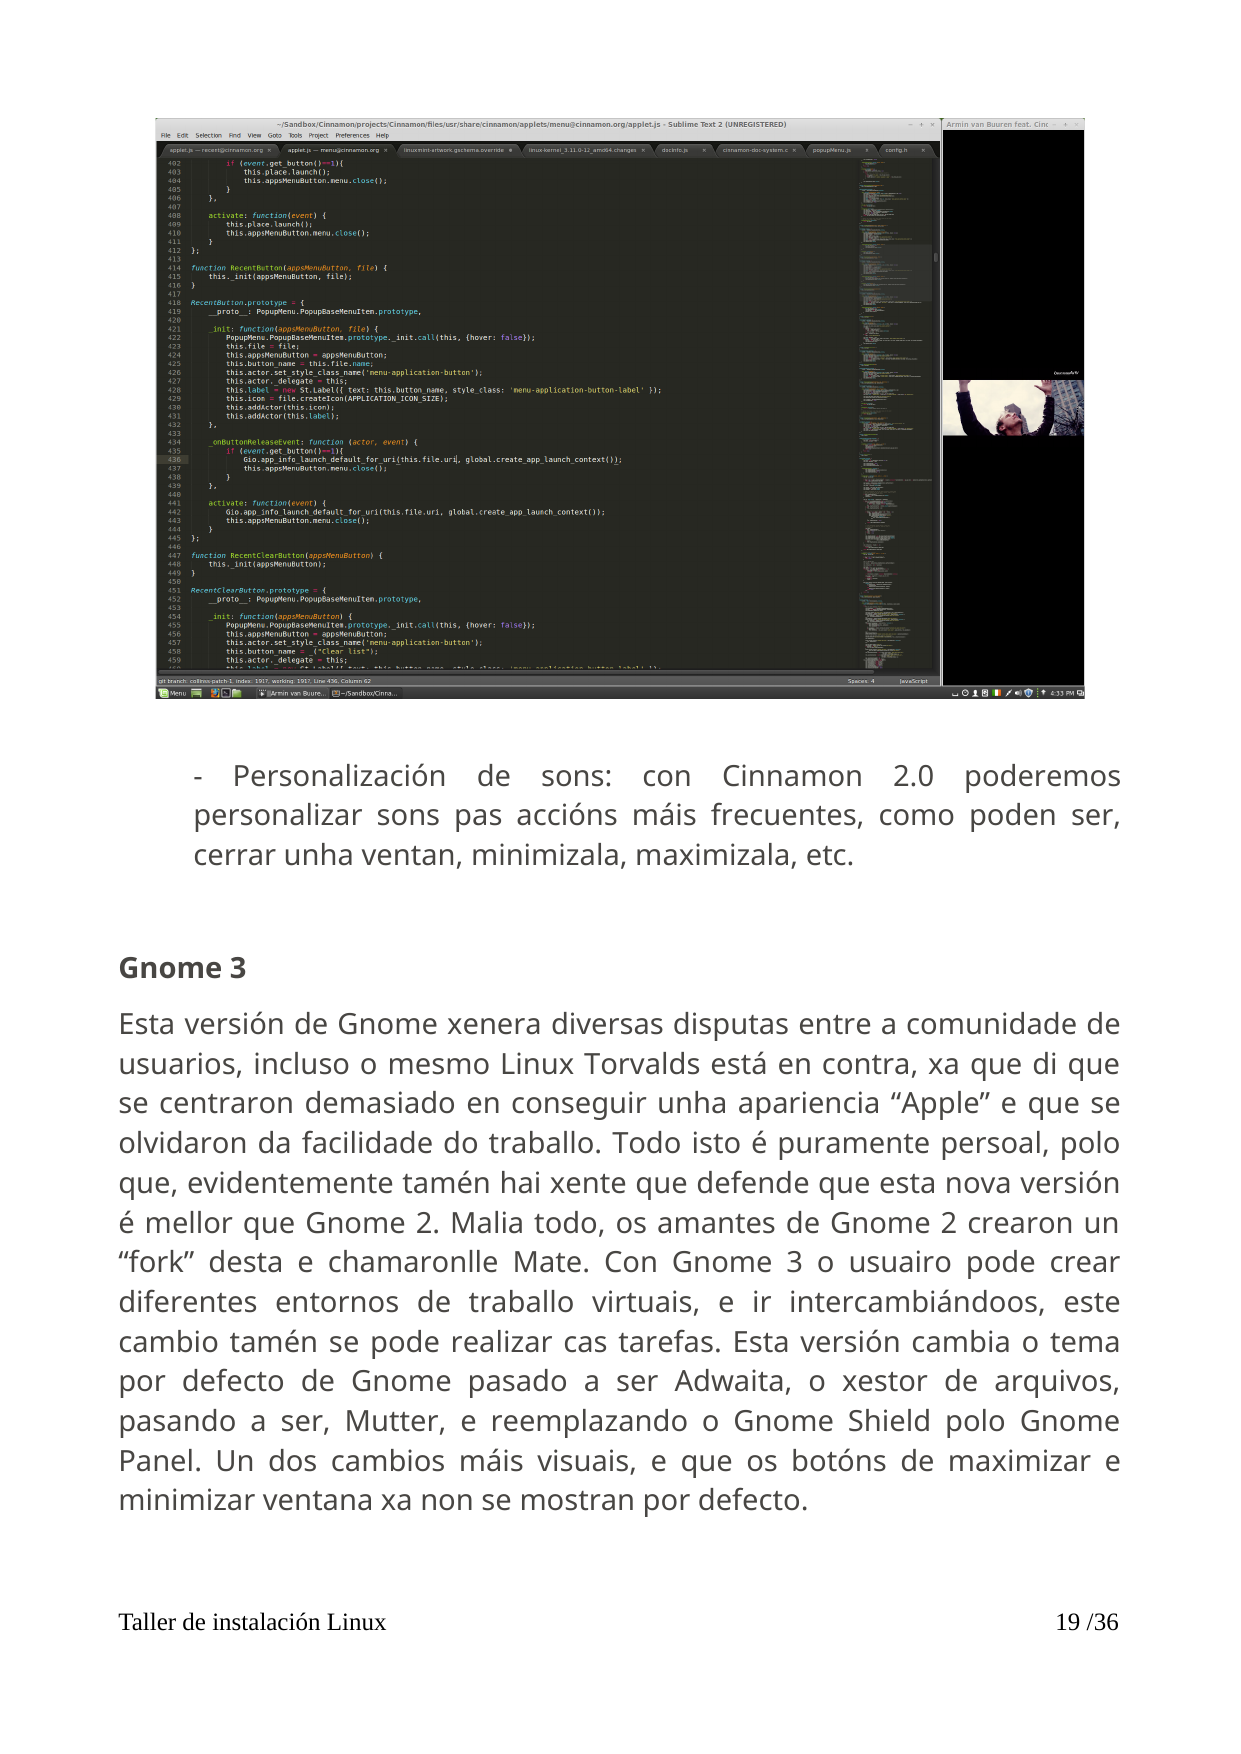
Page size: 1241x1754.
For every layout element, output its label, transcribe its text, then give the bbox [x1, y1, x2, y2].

text Esta versión de Gnome xenera diversas disputas entre a comunidade de usuarios, incluso o mesmo Linux Torvalds está en contra, xa que di que se centraron demasiado en conseguir unha apariencia “Apple” e que se olvidaron da facilidade do traballo. Todo isto é puramente persoal, polo que, evidentemente tamén hai xente que defende que esta nova versión é mellor que Gnome 2. Malia todo, os amantes de Gnome 2 crearon un “fork” desta e chamaronlle Mate. Con Gnome 3 o usuairo pode crear diferentes entornos de traballo virtuais, e ir intercambiándoos, este cambio tamén se pode realizar cas tarefas. Esta versión cambia o tema por defecto de Gnome pasado a ser Adwaita, o xestor de arquivos, pasando a ser, Mutter, e reemplazando o Gnome Shield polo Gnome Panel. Un dos cambios máis visuais, e que os botóns de maximizar e minimizar ventana xa non se mostran por defecto. [118, 1003, 1122, 1519]
text Gnome 3 [118, 947, 1122, 987]
text - Personalización de sons: con Cinnamon 2.0 poderemos personalizar sons pas accións máis frecuentes, como poden ser, cerrar unha ventan, minimizala, maximizala, etc. [193, 755, 1122, 874]
picture [155, 118, 1085, 699]
